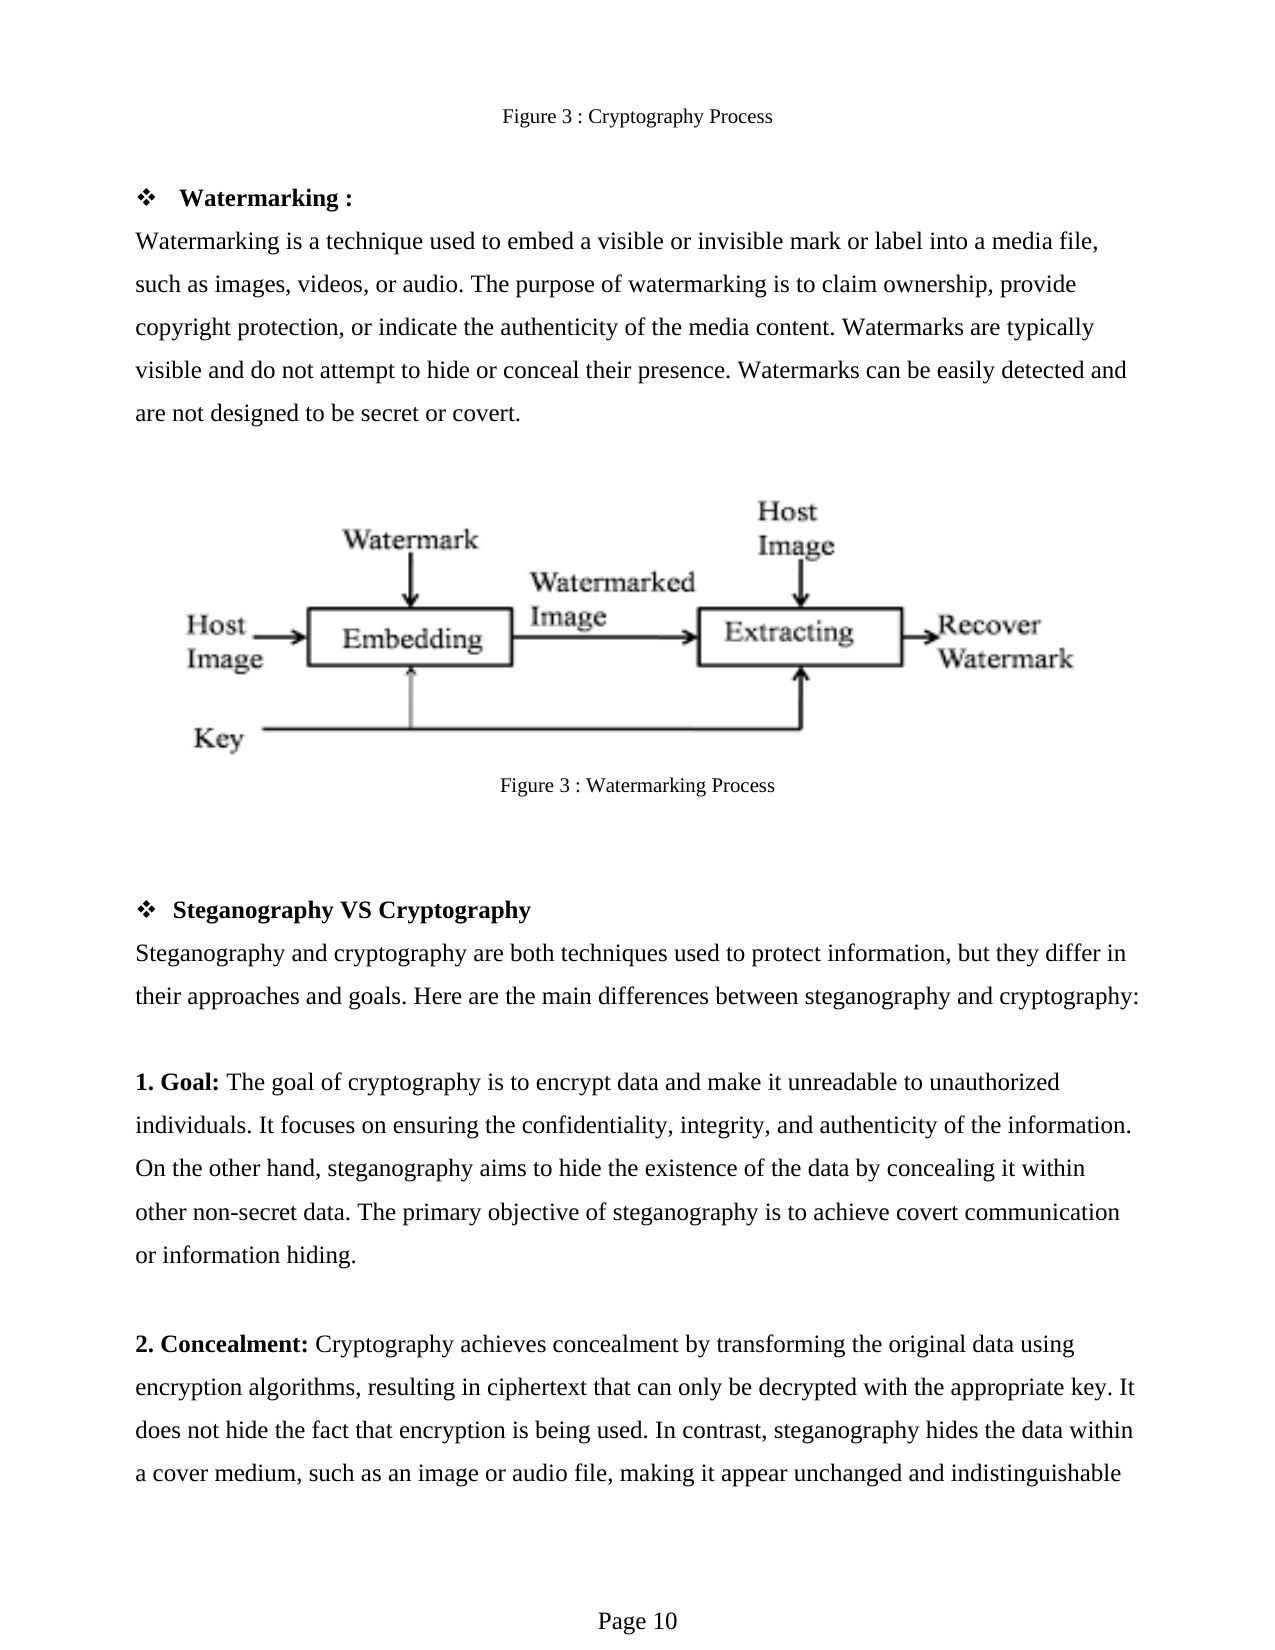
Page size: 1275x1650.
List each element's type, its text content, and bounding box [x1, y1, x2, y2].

text 1. Goal: The goal of cryptography is to encrypt data and make it unreadable to unauthorized individuals. It focuses on ensuring the confidentiality, integrity, and authenticity of the information. On the other hand, steganography aims to hide the existence of the data by concealing it within other non-secret data. The primary objective of steganography is to achieve covert communication or information hiding. [135, 1067, 1140, 1268]
list Steganography VS Cryptography [135, 895, 1140, 923]
text 2. Concealment: Cryptography achieves concealment by transforming the original data using encryption algorithms, resulting in ciphertext that can only be decrypted with the appropriate key. It does not hide the fact that encryption is being used. In contrast, steganography hides the data within a cover medium, such as an image or audio file, making it appear unchanged and indistinguishable [135, 1329, 1140, 1487]
list Figure 3 : Cryptography Process [135, 104, 1140, 128]
text Steganography and cryptography are both techniques used to protect information, but they differ in their approaches and goals. Here are the main differences between steganography and cryptography: [135, 938, 1140, 1010]
picture [167, 484, 1108, 759]
text Watermarking is a technique used to embed a visible or invisible mark or label into a media file, such as images, videos, or audio. The purpose of watermarking is to claim ownership, provide copyright protection, or indicate the authenticity of the media content. Watermarks are typically visible and do not attempt to hide or conceal their presence. Watermarks can be easily detected and are not designed to be secret or covert. [135, 226, 1140, 427]
list Figure 3 : Watermarking Process [135, 772, 1140, 797]
list Watermarking : [135, 183, 1140, 212]
